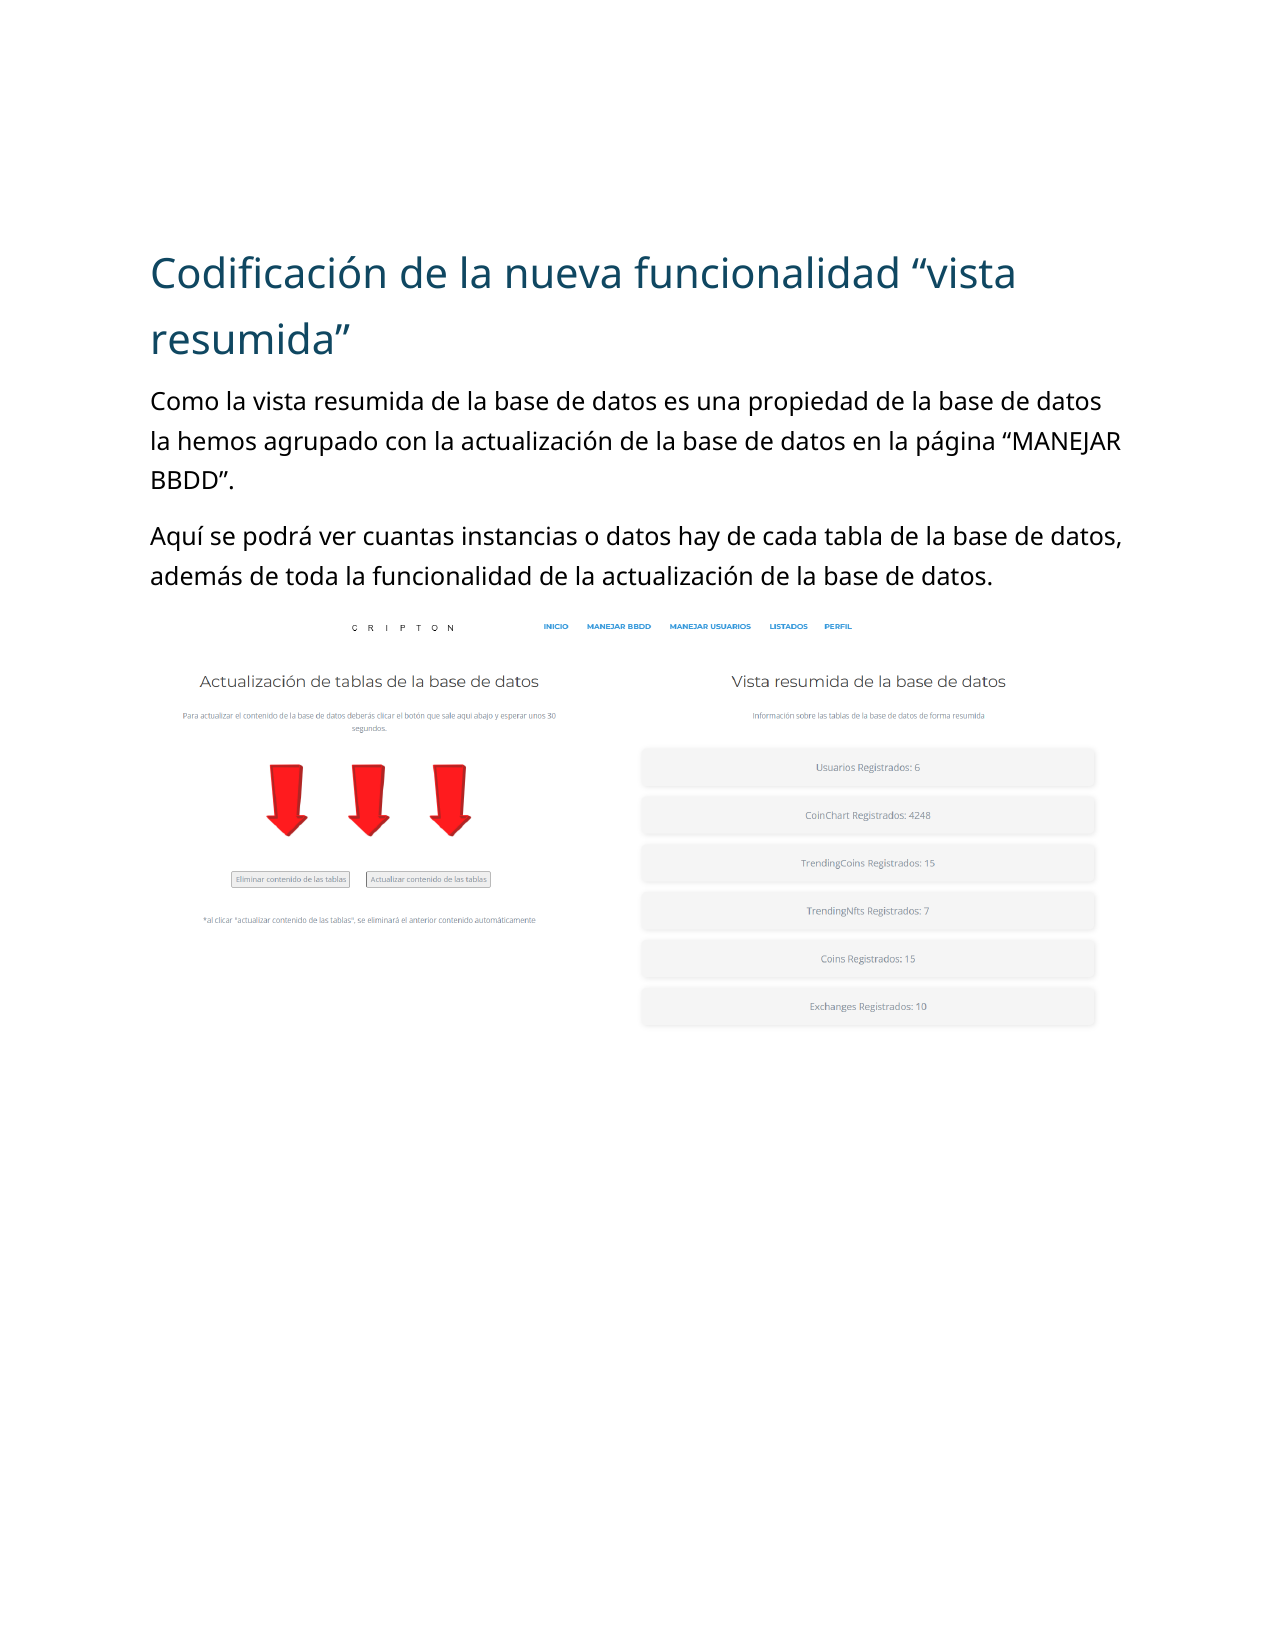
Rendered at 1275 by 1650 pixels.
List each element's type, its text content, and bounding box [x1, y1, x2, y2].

text Aquí se podrá ver cuantas instancias o datos hay de cada tabla de la base de datos, además de toda la funcionalidad de la actualización de la base de datos. [150, 519, 1125, 592]
text Como la vista resumida de la base de datos es una propiedad de la base de datos la hemos agrupado con la actualización de la base de datos en la página “MANEJAR BBDD”. [150, 384, 1125, 497]
subtitle Codificación de la nueva funcionalidad “vista resumida” [150, 244, 1125, 366]
